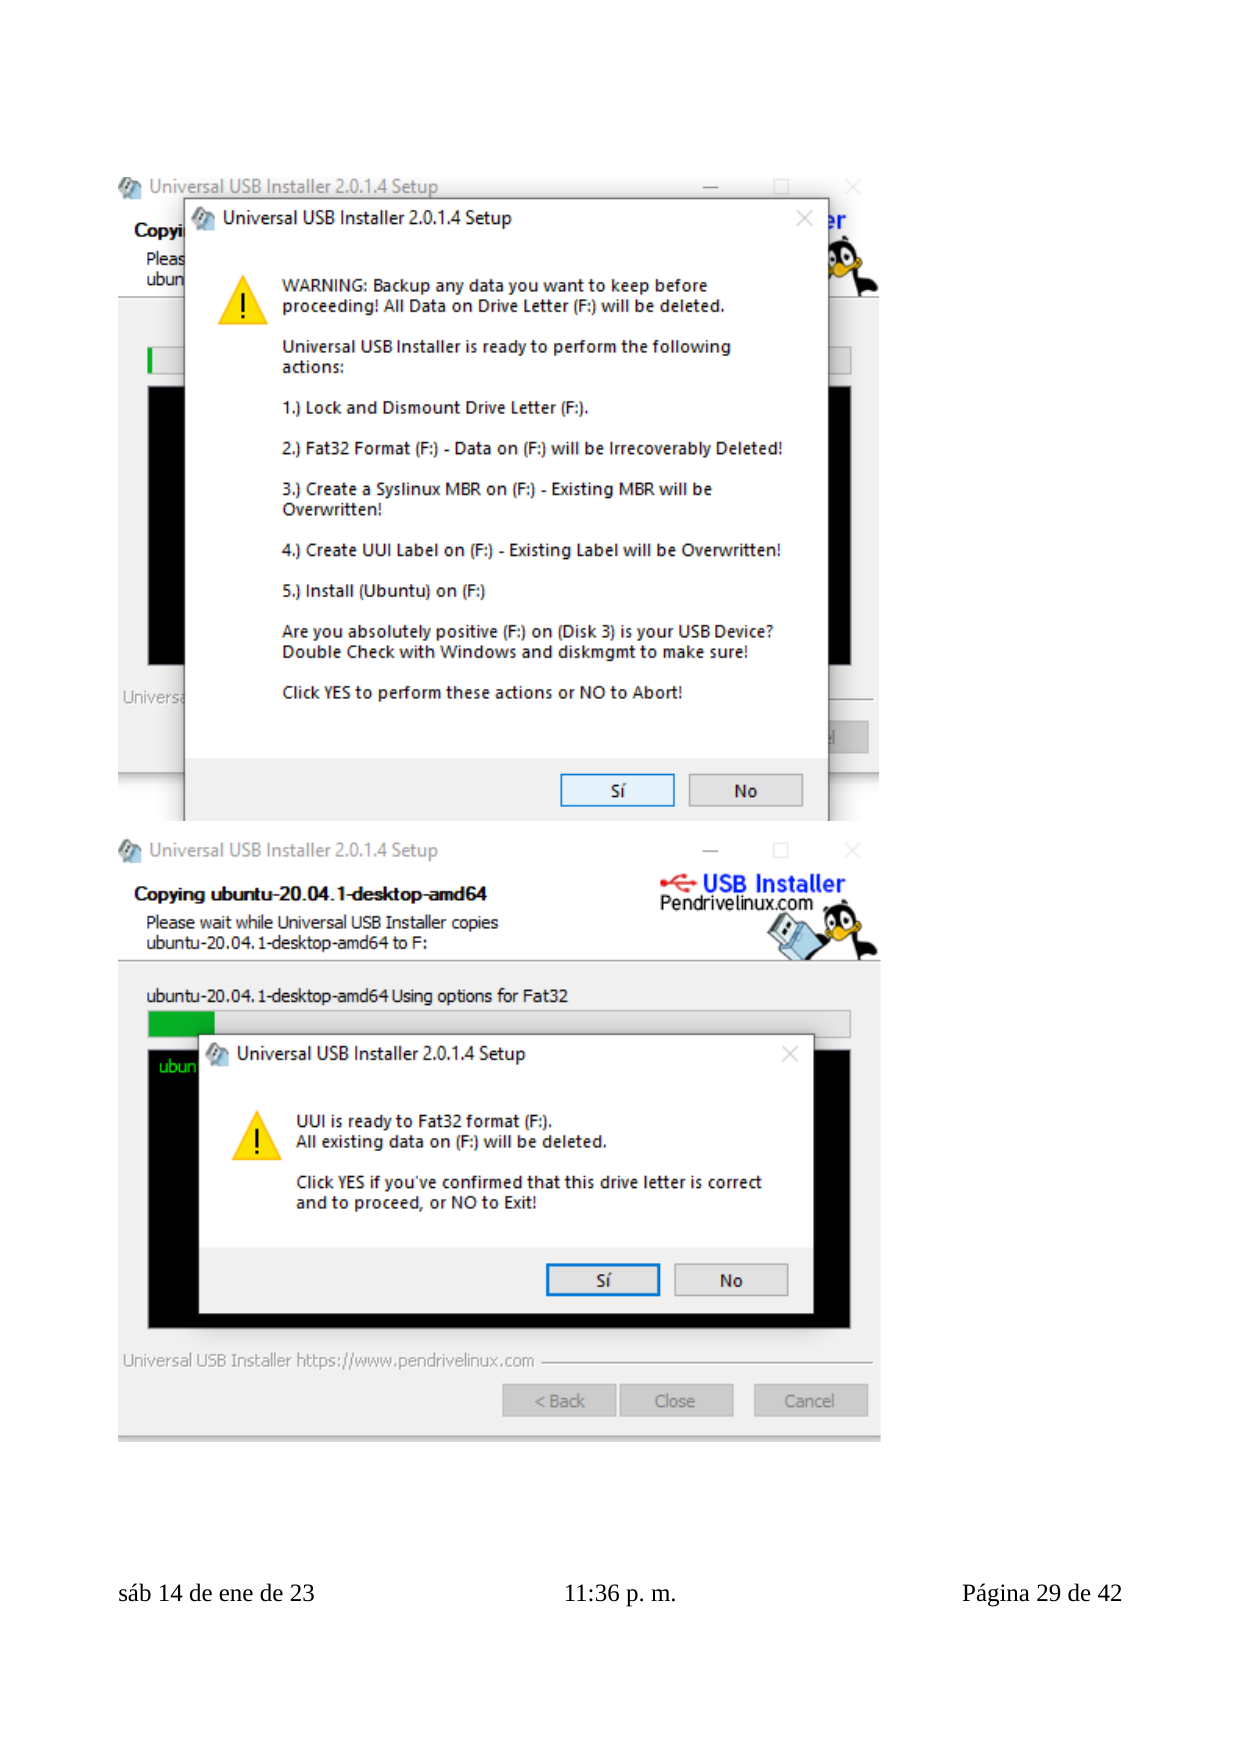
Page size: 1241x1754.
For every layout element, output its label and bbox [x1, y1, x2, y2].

picture [118, 835, 881, 1442]
picture [118, 177, 880, 821]
